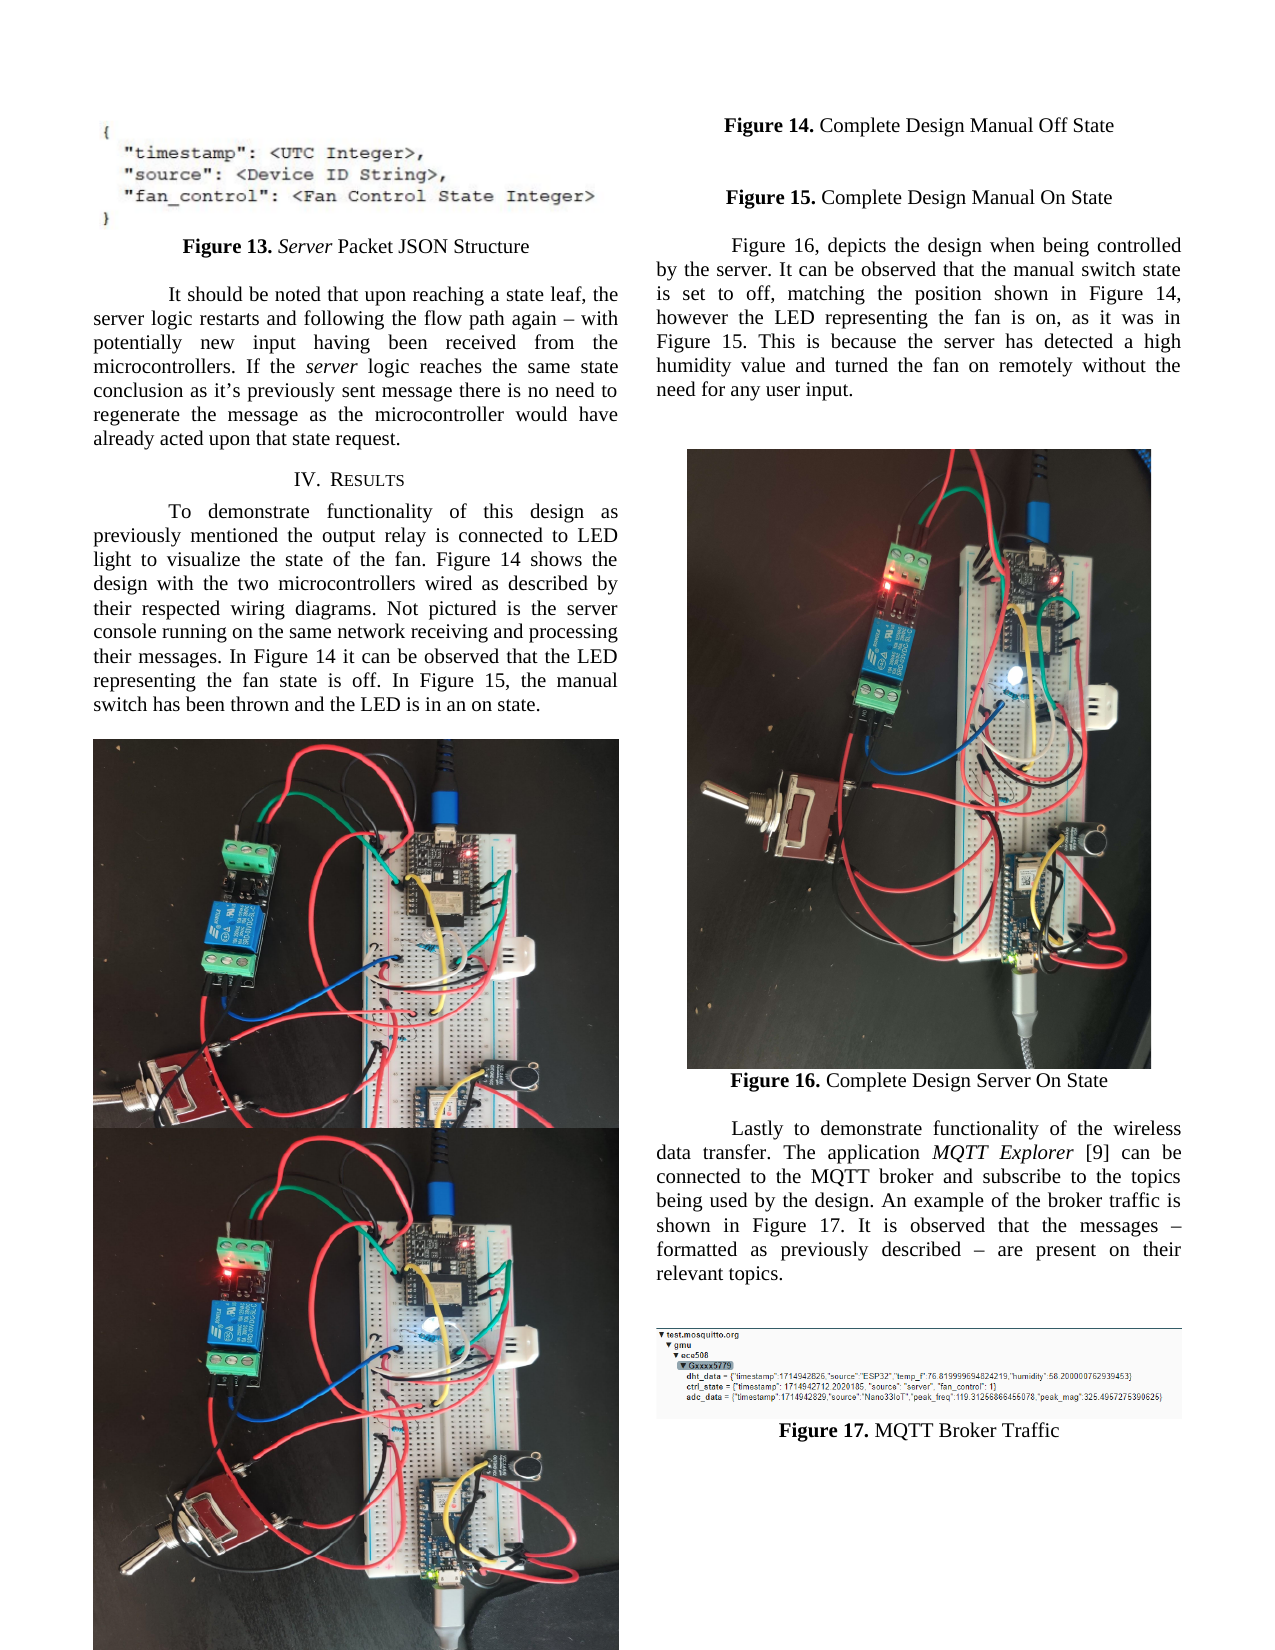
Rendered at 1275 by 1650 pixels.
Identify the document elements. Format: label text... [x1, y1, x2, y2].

picture [93, 112, 619, 234]
text Figure 16, depicts the design when being controlled by the server. It can be observed that the manual switch state is set to off, matching the position shown in Figure 14, however the LED representing the fan is on, as it was in Figure 15. This is because the server has detected a high humidity value and turned the fan on remotely without the need for any user input. [656, 233, 1182, 401]
text Figure 16. Complete Design Server On State [656, 1068, 1182, 1092]
text Lastly to demonstrate functionality of the wireless data transfer. The application MQTT Explorer [9] can be connected to the MQTT broker and subscribe to the topics being used by the design. An example of the broker traffic is shown in Figure 17. It is observed that the messages – formatted as previously described – are present on their relevant topics. [656, 1116, 1182, 1285]
picture [656, 1328, 1182, 1419]
picture [93, 739, 619, 1650]
text Figure 13. Server Packet JSON Structure [93, 234, 619, 258]
text [656, 1309, 1182, 1328]
text To demonstrate functionality of this design as previously mentioned the output relay is connected to LED light to visualize the state of the fan. Figure 14 shows the design with the two microcontrollers wired as described by their respected wiring diagrams. Not pictured is the server console running on the same network receiving and processing their messages. In Figure 14 it can be observed that the LED representing the fan state is off. In Figure 15, the manual switch has been thrown and the LED is in an on state. [93, 499, 619, 716]
subtitle Results [93, 467, 619, 491]
text It should be noted that upon reaching a state leaf, the server logic restarts and following the flow path again – with potentially new input having been received from the microcontrollers. If the server logic reaches the same state conclusion as it’s previously sent message there is no need to regenerate the message as the microcontroller would have already acted upon that state request. [93, 282, 619, 450]
text Figure 15. Complete Design Manual On State [656, 185, 1182, 209]
picture [687, 449, 1152, 1069]
text Figure 14. Complete Design Manual Off State [656, 112, 1182, 137]
text Figure 17. MQTT Broker Traffic [656, 1419, 1182, 1442]
